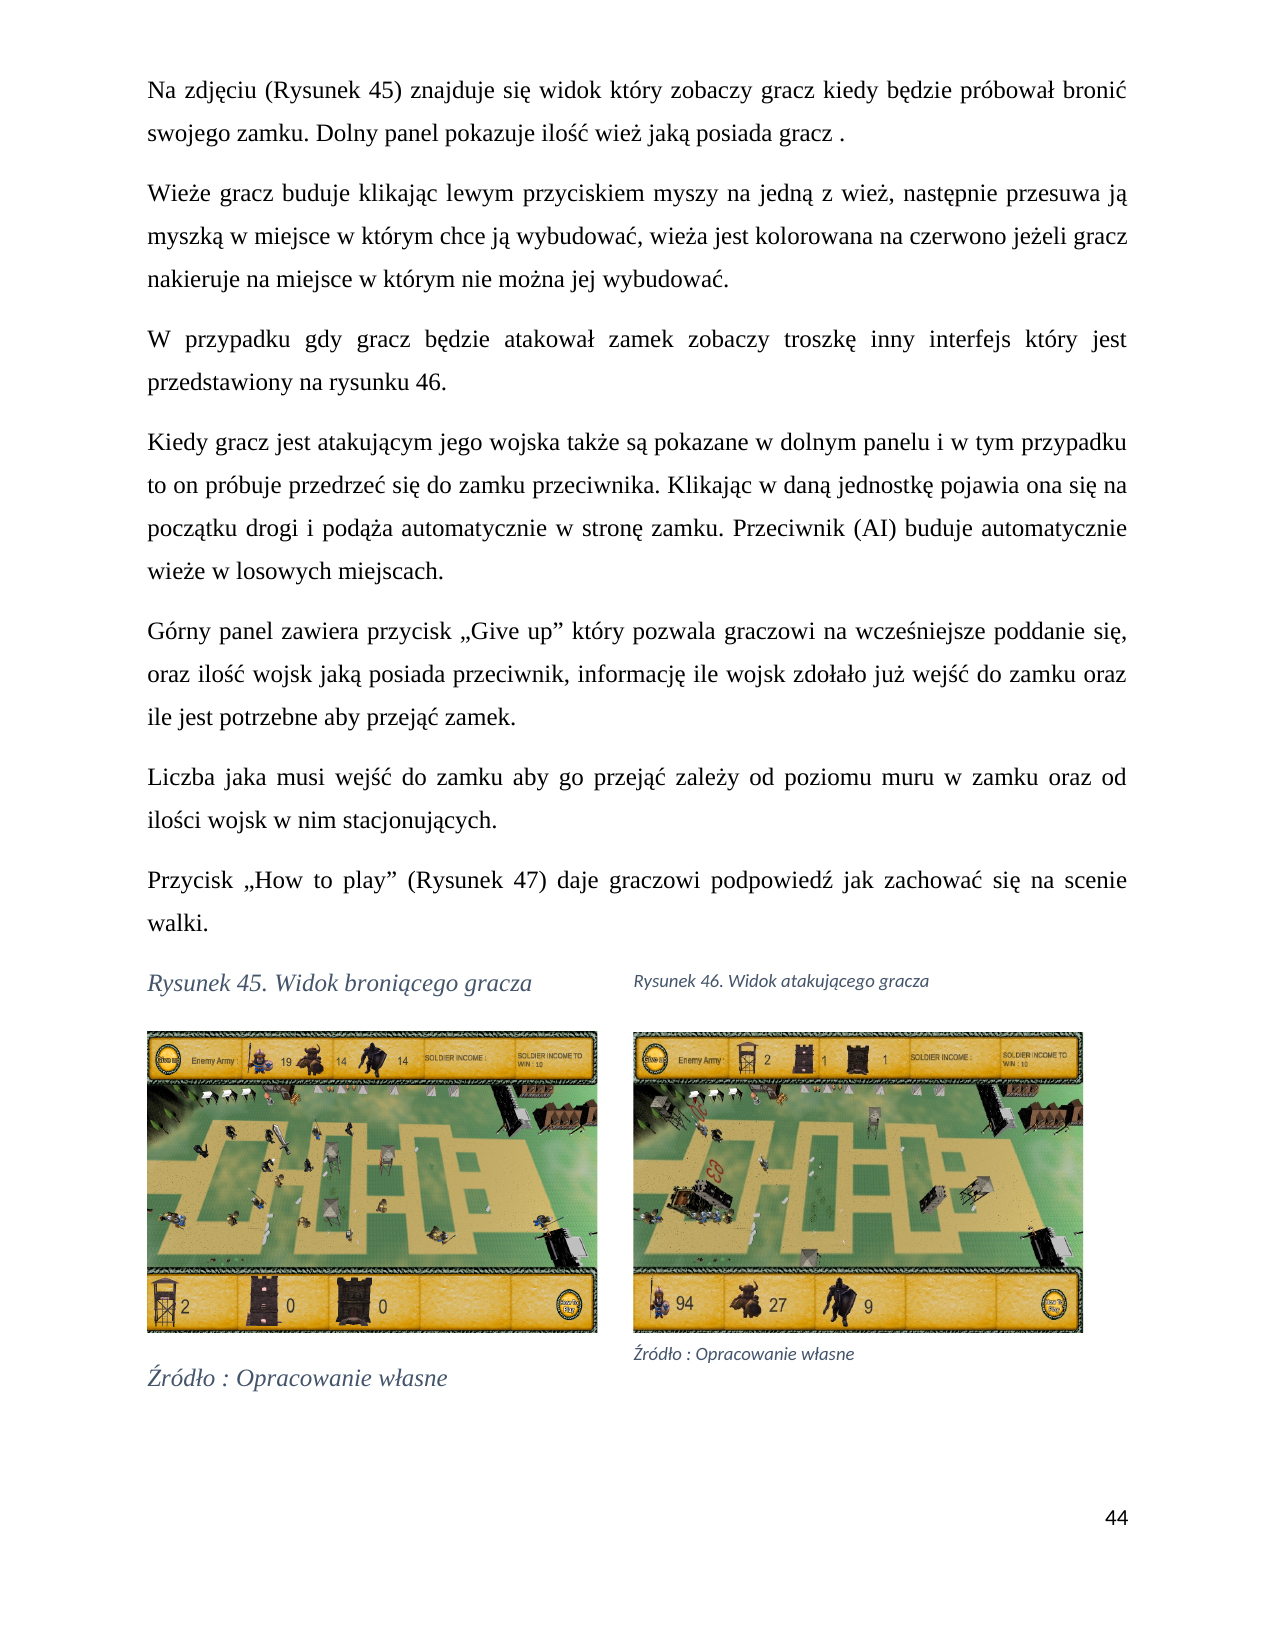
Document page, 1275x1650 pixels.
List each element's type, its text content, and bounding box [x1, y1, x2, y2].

text Liczba jaka musi wejść do zamku aby go przejąć zależy od poziomu muru w zamku oraz od ilości wojsk w nim stacjonujących. [147, 762, 1128, 834]
text Na zdjęciu (Rysunek 45) znajduje się widok który zobaczy gracz kiedy będzie próbował bronić swojego zamku. Dolny panel pokazuje ilość wież jaką posiada gracz . [147, 75, 1128, 147]
text Górny panel zawiera przycisk „Give up” który pozwala graczowi na wcześniejsze poddanie się, oraz ilość wojsk jaką posiada przeciwnik, informację ile wojsk zdołało już wejść do zamku oraz ile jest potrzebne aby przejąć zamek. [147, 616, 1128, 731]
text Źródło : Opracowanie własne [147, 1363, 1128, 1392]
text Przycisk „How to play” (Rysunek 47) daje graczowi podpowiedź jak zachować się na scenie walki. [147, 865, 1128, 937]
text Kiedy gracz jest atakującym jego wojska także są pokazane w dolnym panelu i w tym przypadku to on próbuje przedrzeć się do zamku przeciwnika. Klikając w daną jednostkę pojawia ona się na początku drogi i podąża automatycznie w stronę zamku. Przeciwnik (AI) buduje automatycznie wieże w losowych miejscach. [147, 427, 1128, 585]
text Rysunek 46. Widok atakującego gracza [633, 969, 1083, 992]
text Rysunek 45. Widok broniącego gracza [147, 968, 1128, 1007]
text Źródło : Opracowanie własne [633, 1342, 1083, 1365]
text W przypadku gdy gracz będzie atakował zamek zobaczy troszkę inny interfejs który jest przedstawiony na rysunku 46. [147, 324, 1128, 396]
text Wieże gracz buduje klikając lewym przyciskiem myszy na jedną z wież, następnie przesuwa ją myszką w miejsce w którym chce ją wybudować, wieża jest kolorowana na czerwono jeżeli gracz nakieruje na miejsce w którym nie można jej wybudować. [147, 178, 1128, 293]
